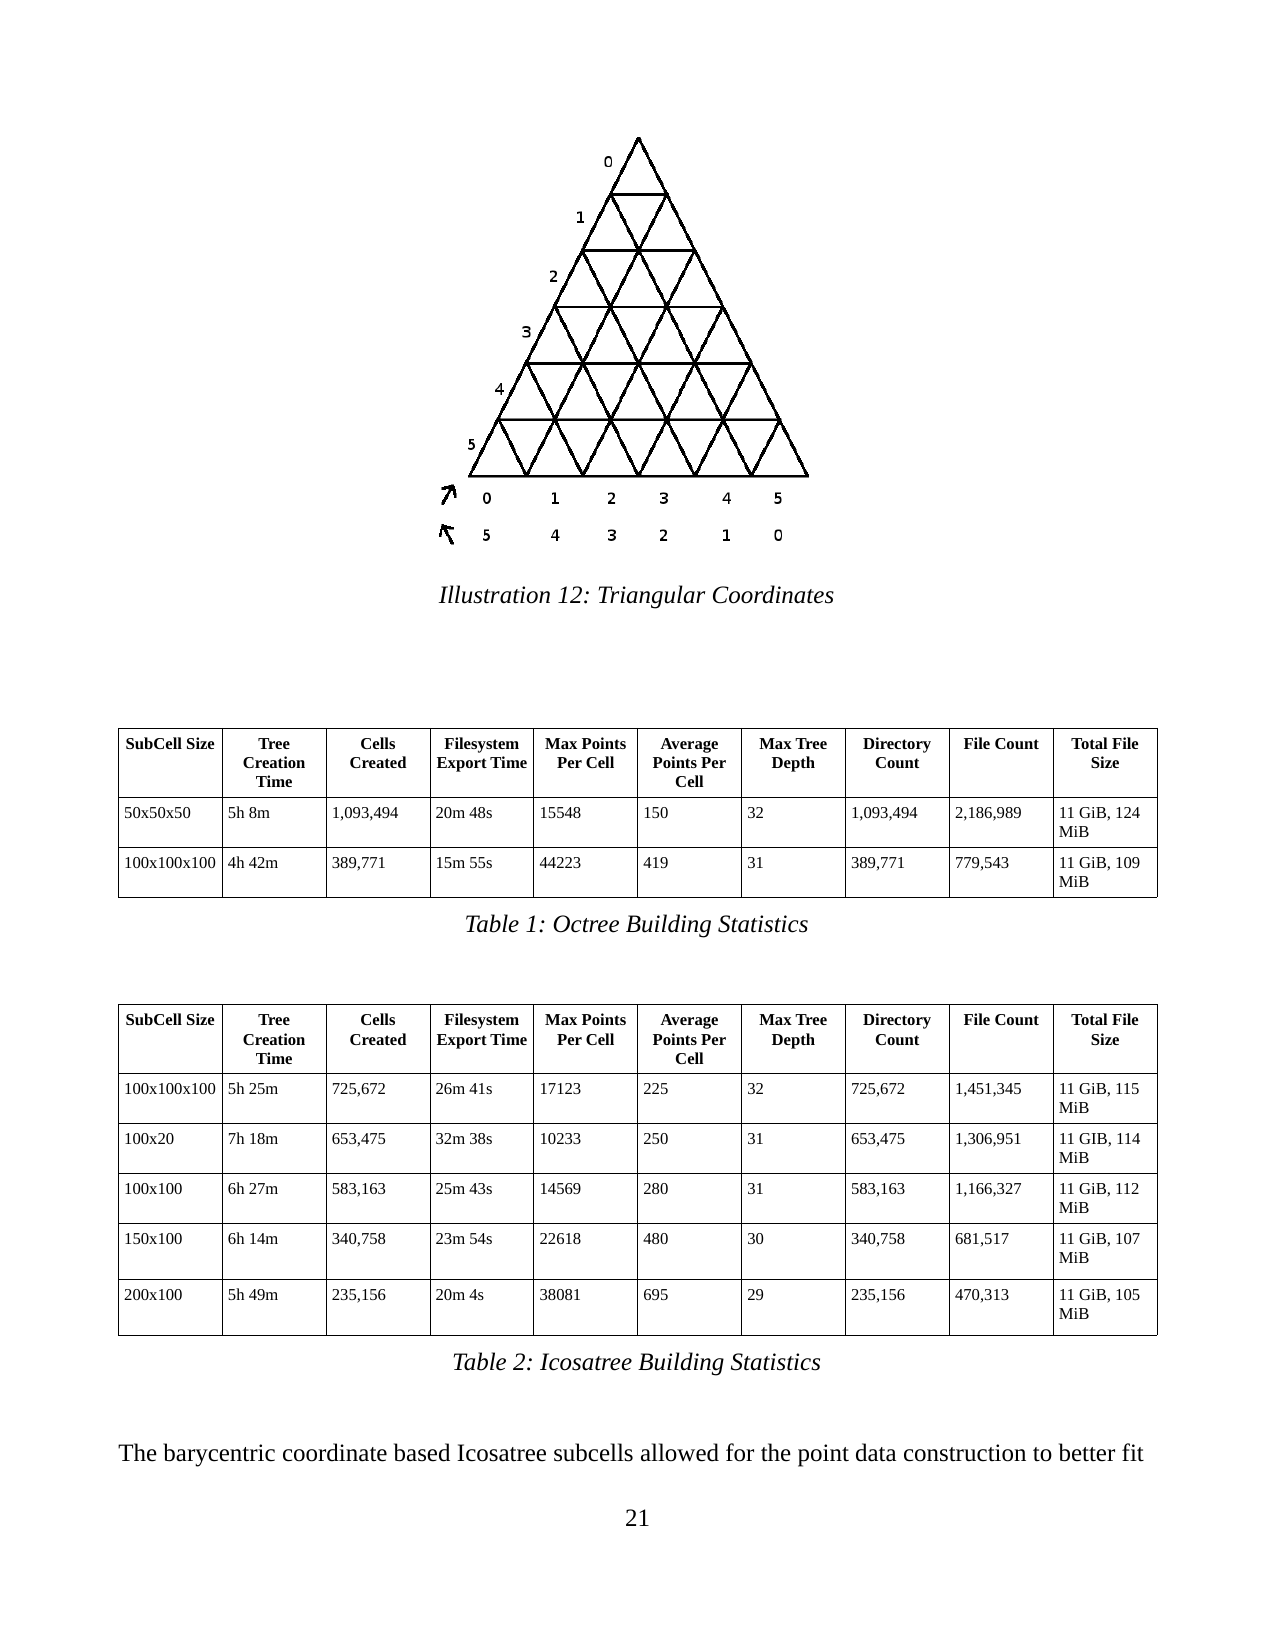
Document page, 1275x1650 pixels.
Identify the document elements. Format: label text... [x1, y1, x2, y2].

table_header Filesystem Export Time [431, 729, 533, 797]
table_cell 25m 43s [431, 1174, 533, 1223]
table_cell 5h 8m [223, 798, 326, 847]
table_cell 681,517 [950, 1224, 1053, 1279]
table_cell 1,166,327 [950, 1174, 1053, 1223]
table_cell 31 [742, 1124, 845, 1173]
table_header Max Tree Depth [742, 729, 845, 797]
table_cell 340,758 [846, 1224, 949, 1279]
table_header Max Points Per Cell [534, 729, 637, 797]
table_cell 779,543 [950, 848, 1053, 897]
table_cell 389,771 [327, 848, 430, 897]
table_cell 5h 49m [223, 1280, 326, 1335]
table_cell 389,771 [846, 848, 949, 897]
table_header Total File Size [1054, 1005, 1157, 1073]
text Table 2: Icosatree Building Statistics [118, 1347, 1157, 1376]
table_header SubCell Size [119, 729, 222, 797]
table_header Tree Creation Time [223, 1005, 326, 1073]
table_header Tree Creation Time [223, 729, 326, 797]
table_cell 29 [742, 1280, 845, 1335]
table_cell 31 [742, 1174, 845, 1223]
table_header Cells Created [327, 729, 430, 797]
table_header Total File Size [1054, 729, 1157, 797]
table_cell 1,451,345 [950, 1074, 1053, 1123]
table_cell 653,475 [846, 1124, 949, 1173]
table_cell 725,672 [846, 1074, 949, 1123]
table_cell 2,186,989 [950, 798, 1053, 847]
table_cell 14569 [534, 1174, 637, 1223]
table_header Filesystem Export Time [431, 1005, 533, 1073]
table_cell 470,313 [950, 1280, 1053, 1335]
table_cell 15m 55s [431, 848, 533, 897]
table_cell 1,093,494 [327, 798, 430, 847]
text Illustration 12: Triangular Coordinates [412, 581, 862, 609]
table_header Average Points Per Cell [638, 729, 741, 797]
table_cell 150x100 [119, 1224, 222, 1279]
table_cell 235,156 [327, 1280, 430, 1335]
table_cell 10233 [534, 1124, 637, 1173]
table_cell 23m 54s [431, 1224, 533, 1279]
table_cell 26m 41s [431, 1074, 533, 1123]
table_cell 100x20 [119, 1124, 222, 1173]
table_cell 200x100 [119, 1280, 222, 1335]
table_header File Count [950, 729, 1053, 797]
table_cell 1,093,494 [846, 798, 949, 847]
table_cell 20m 4s [431, 1280, 533, 1335]
table_cell 11 GiB, 124 MiB [1054, 798, 1157, 847]
table_header SubCell Size [119, 1005, 222, 1073]
table_header File Count [950, 1005, 1053, 1073]
table_cell 280 [638, 1174, 741, 1223]
table_cell 583,163 [327, 1174, 430, 1223]
table_cell 5h 25m [223, 1074, 326, 1123]
table_cell 31 [742, 848, 845, 897]
picture [412, 130, 863, 581]
table_cell 20m 48s [431, 798, 533, 847]
text Table 1: Octree Building Statistics [118, 909, 1157, 938]
table_cell 419 [638, 848, 741, 897]
table_cell 250 [638, 1124, 741, 1173]
table_cell 695 [638, 1280, 741, 1335]
text The barycentric coordinate based Icosatree subcells allowed for the point data construction to better fit [118, 1438, 1157, 1467]
table_cell 32m 38s [431, 1124, 533, 1173]
table_cell 150 [638, 798, 741, 847]
table_cell 480 [638, 1224, 741, 1279]
table_cell 15548 [534, 798, 637, 847]
table_cell 7h 18m [223, 1124, 326, 1173]
table_cell 44223 [534, 848, 637, 897]
table_header Max Tree Depth [742, 1005, 845, 1073]
table_cell 17123 [534, 1074, 637, 1123]
table_cell 11 GIB, 114 MiB [1054, 1124, 1157, 1173]
table_cell 11 GiB, 112 MiB [1054, 1174, 1157, 1223]
table_cell 1,306,951 [950, 1124, 1053, 1173]
table_cell 32 [742, 798, 845, 847]
table_cell 100x100x100 [119, 1074, 222, 1123]
table_cell 32 [742, 1074, 845, 1123]
table_cell 11 GiB, 115 MiB [1054, 1074, 1157, 1123]
table_cell 38081 [534, 1280, 637, 1335]
table_cell 225 [638, 1074, 741, 1123]
table_cell 6h 27m [223, 1174, 326, 1223]
table_cell 30 [742, 1224, 845, 1279]
table_header Average Points Per Cell [638, 1005, 741, 1073]
table_header Directory Count [846, 729, 949, 797]
table_cell 11 GiB, 109 MiB [1054, 848, 1157, 897]
table_cell 6h 14m [223, 1224, 326, 1279]
table_header Directory Count [846, 1005, 949, 1073]
table_cell 340,758 [327, 1224, 430, 1279]
table_cell 100x100 [119, 1174, 222, 1223]
table_cell 22618 [534, 1224, 637, 1279]
table_cell 4h 42m [223, 848, 326, 897]
table_cell 653,475 [327, 1124, 430, 1173]
table_cell 583,163 [846, 1174, 949, 1223]
table_header Cells Created [327, 1005, 430, 1073]
table_cell 11 GiB, 105 MiB [1054, 1280, 1157, 1335]
table_cell 50x50x50 [119, 798, 222, 847]
table_cell 100x100x100 [119, 848, 222, 897]
table_cell 11 GiB, 107 MiB [1054, 1224, 1157, 1279]
table_header Max Points Per Cell [534, 1005, 637, 1073]
table_cell 725,672 [327, 1074, 430, 1123]
table_cell 235,156 [846, 1280, 949, 1335]
